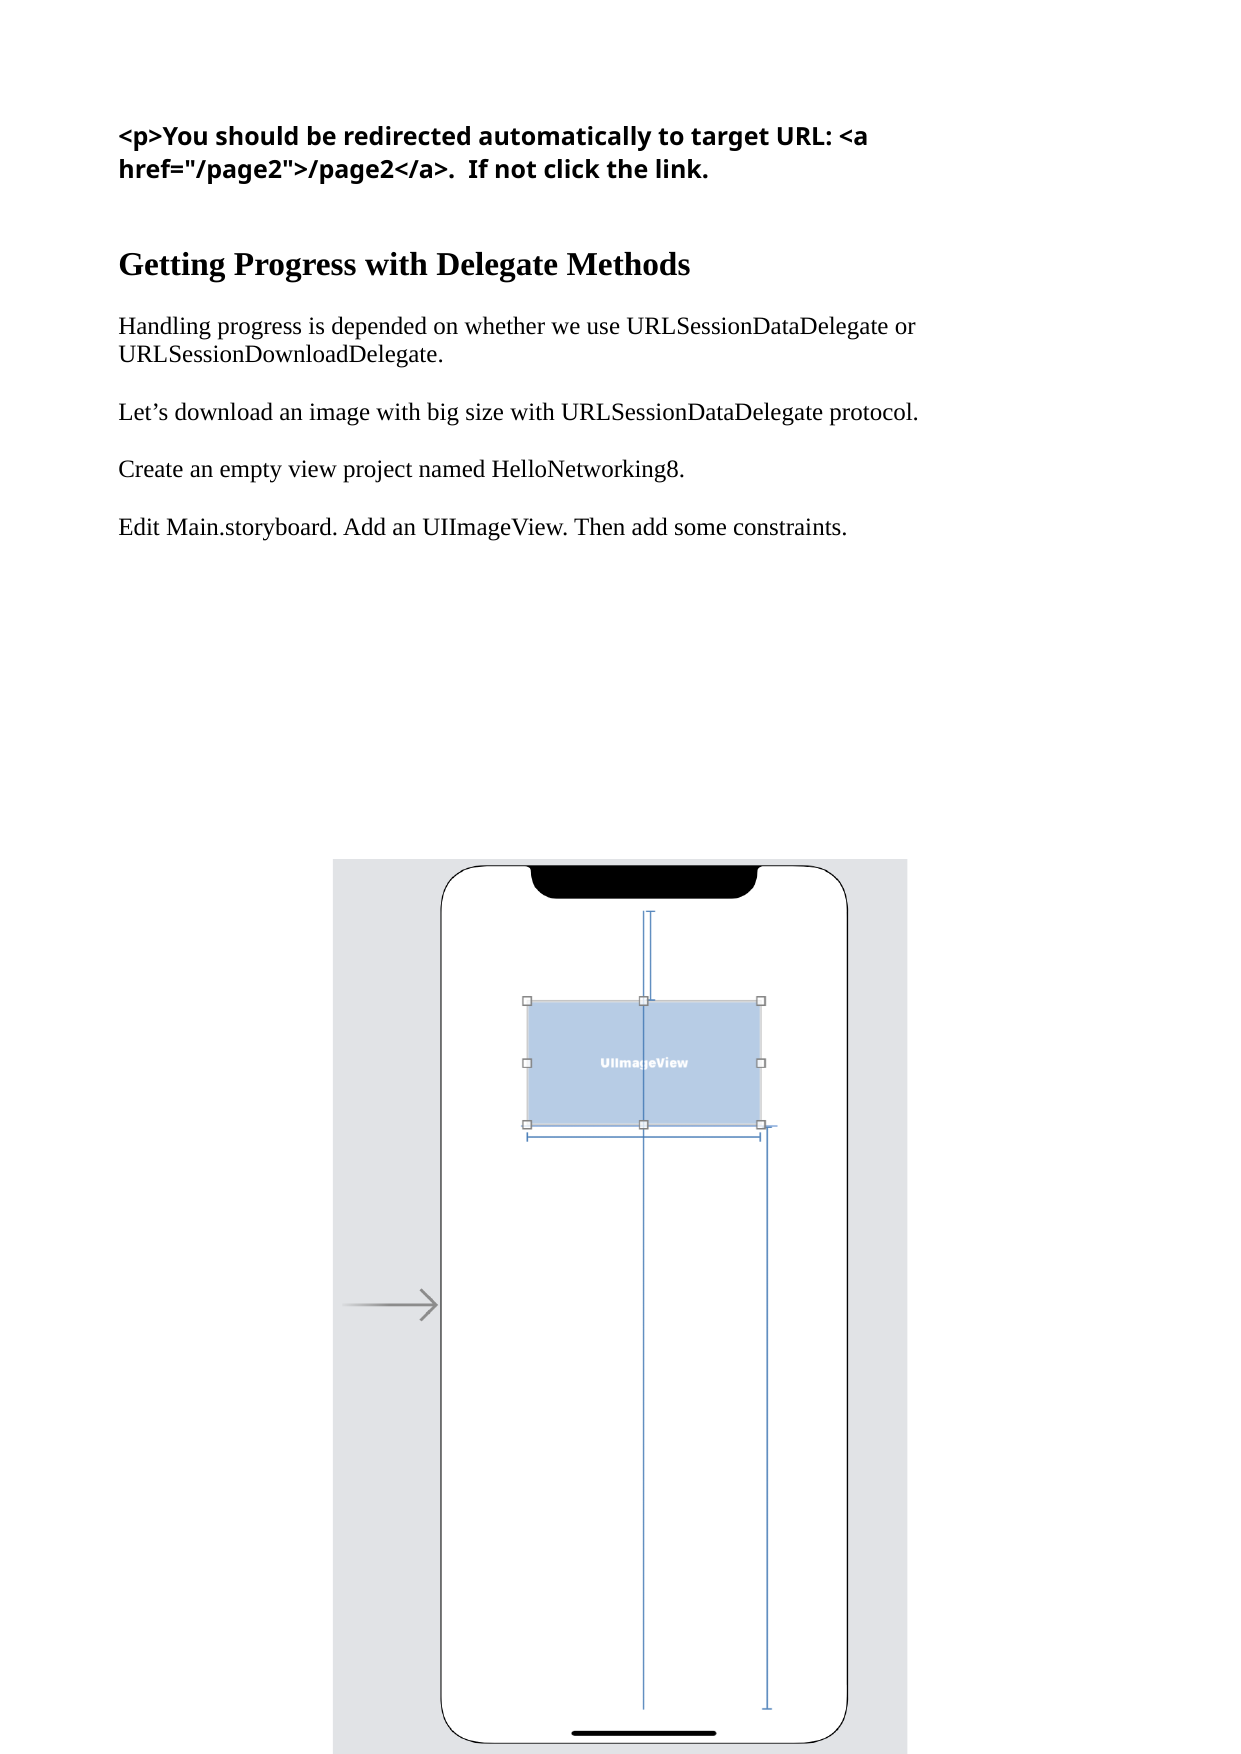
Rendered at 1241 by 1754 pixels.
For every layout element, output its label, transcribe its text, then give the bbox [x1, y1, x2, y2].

text Getting Progress with Delegate Methods [118, 244, 1122, 282]
text Let’s download an image with big size with URLSessionDataDelegate protocol. [118, 397, 1122, 426]
text <p>You should be redirected automatically to target URL: <a href="/page2">/page2</a>. If not click the link. [118, 118, 1122, 186]
text Handling progress is depended on whether we use URLSessionDataDelegate or URLSessionDownloadDelegate. [118, 311, 1122, 368]
text Edit Main.storyboard. Add an UIImageView. Then add some constraints. [118, 512, 1122, 541]
picture [332, 859, 908, 1754]
text Create an empty view project named HelloNetworking8. [118, 454, 1122, 483]
